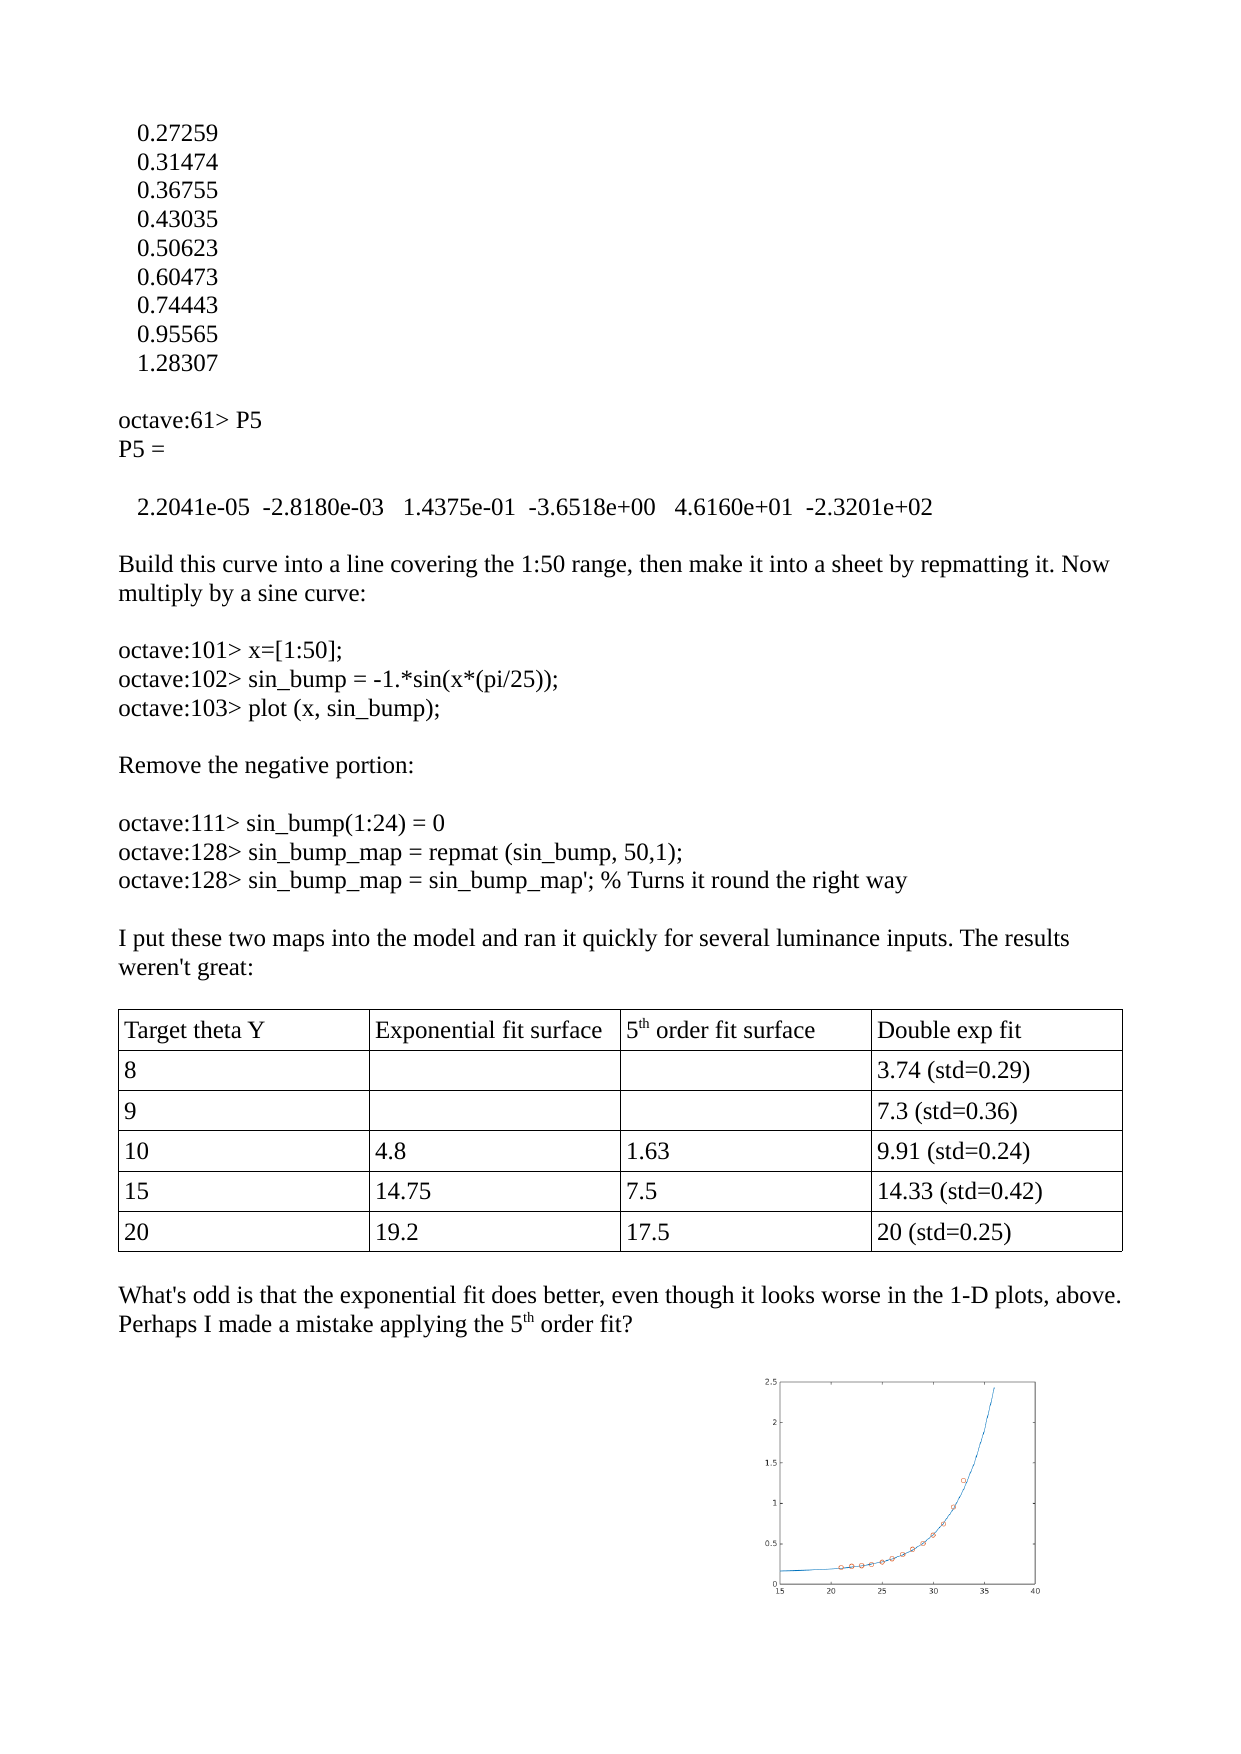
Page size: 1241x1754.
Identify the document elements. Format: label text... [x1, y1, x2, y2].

table_cell 3.74 (std=0.29) [872, 1051, 1122, 1090]
text 0.31474 [118, 147, 1122, 176]
table_cell [621, 1091, 871, 1130]
table_cell [370, 1091, 620, 1130]
table_cell 20 (std=0.25) [872, 1212, 1122, 1251]
table_cell 1.63 [621, 1131, 871, 1171]
text octave:102> sin_bump = -1.*sin(x*(pi/25)); [118, 664, 1122, 693]
table_cell [370, 1051, 620, 1090]
table_cell 4.8 [370, 1131, 620, 1171]
text 0.95565 [118, 319, 1122, 348]
text octave:103> plot (x, sin_bump); [118, 693, 1122, 722]
text 0.60473 [118, 262, 1122, 291]
table_cell 15 [119, 1172, 369, 1211]
picture [737, 1363, 1066, 1611]
text 0.36755 [118, 176, 1122, 204]
text 0.50623 [118, 233, 1122, 262]
text I put these two maps into the model and ran it quickly for several luminance inputs. The results weren't great: [118, 923, 1122, 981]
table_cell 19.2 [370, 1212, 620, 1251]
table_cell 20 [119, 1212, 369, 1251]
table_cell 9.91 (std=0.24) [872, 1131, 1122, 1171]
text What's odd is that the exponential fit does better, even though it looks worse in the 1-D plots, above. Perhaps I made a mistake applying the 5th order fit? [118, 1280, 1122, 1338]
table_cell 14.33 (std=0.42) [872, 1172, 1122, 1211]
text octave:101> x=[1:50]; [118, 636, 1122, 664]
text octave:128> sin_bump_map = repmat (sin_bump, 50,1); [118, 837, 1122, 866]
text Remove the negative portion: [118, 751, 1122, 779]
text 0.27259 [118, 118, 1122, 147]
table_cell 10 [119, 1131, 369, 1171]
table_header Double exp fit [872, 1010, 1122, 1050]
text 1.28307 [118, 348, 1122, 377]
table_cell 7.5 [621, 1172, 871, 1211]
table_header Exponential fit surface [370, 1010, 620, 1050]
text octave:128> sin_bump_map = sin_bump_map'; % Turns it round the right way [118, 866, 1122, 894]
text octave:61> P5 [118, 406, 1122, 434]
table_cell 14.75 [370, 1172, 620, 1211]
text 0.43035 [118, 204, 1122, 233]
table_cell [621, 1051, 871, 1090]
table_cell 17.5 [621, 1212, 871, 1251]
table_header 5th order fit surface [621, 1010, 871, 1050]
table_cell 7.3 (std=0.36) [872, 1091, 1122, 1130]
text 2.2041e-05 -2.8180e-03 1.4375e-01 -3.6518e+00 4.6160e+01 -2.3201e+02 [118, 492, 1122, 521]
text P5 = [118, 434, 1122, 463]
table_cell 9 [119, 1091, 369, 1130]
text octave:111> sin_bump(1:24) = 0 [118, 808, 1122, 837]
text Build this curve into a line covering the 1:50 range, then make it into a sheet by repmatting it. Now multiply by a sine curve: [118, 549, 1122, 607]
table_header Target theta Y [119, 1010, 369, 1050]
table_cell 8 [119, 1051, 369, 1090]
text 0.74443 [118, 291, 1122, 319]
